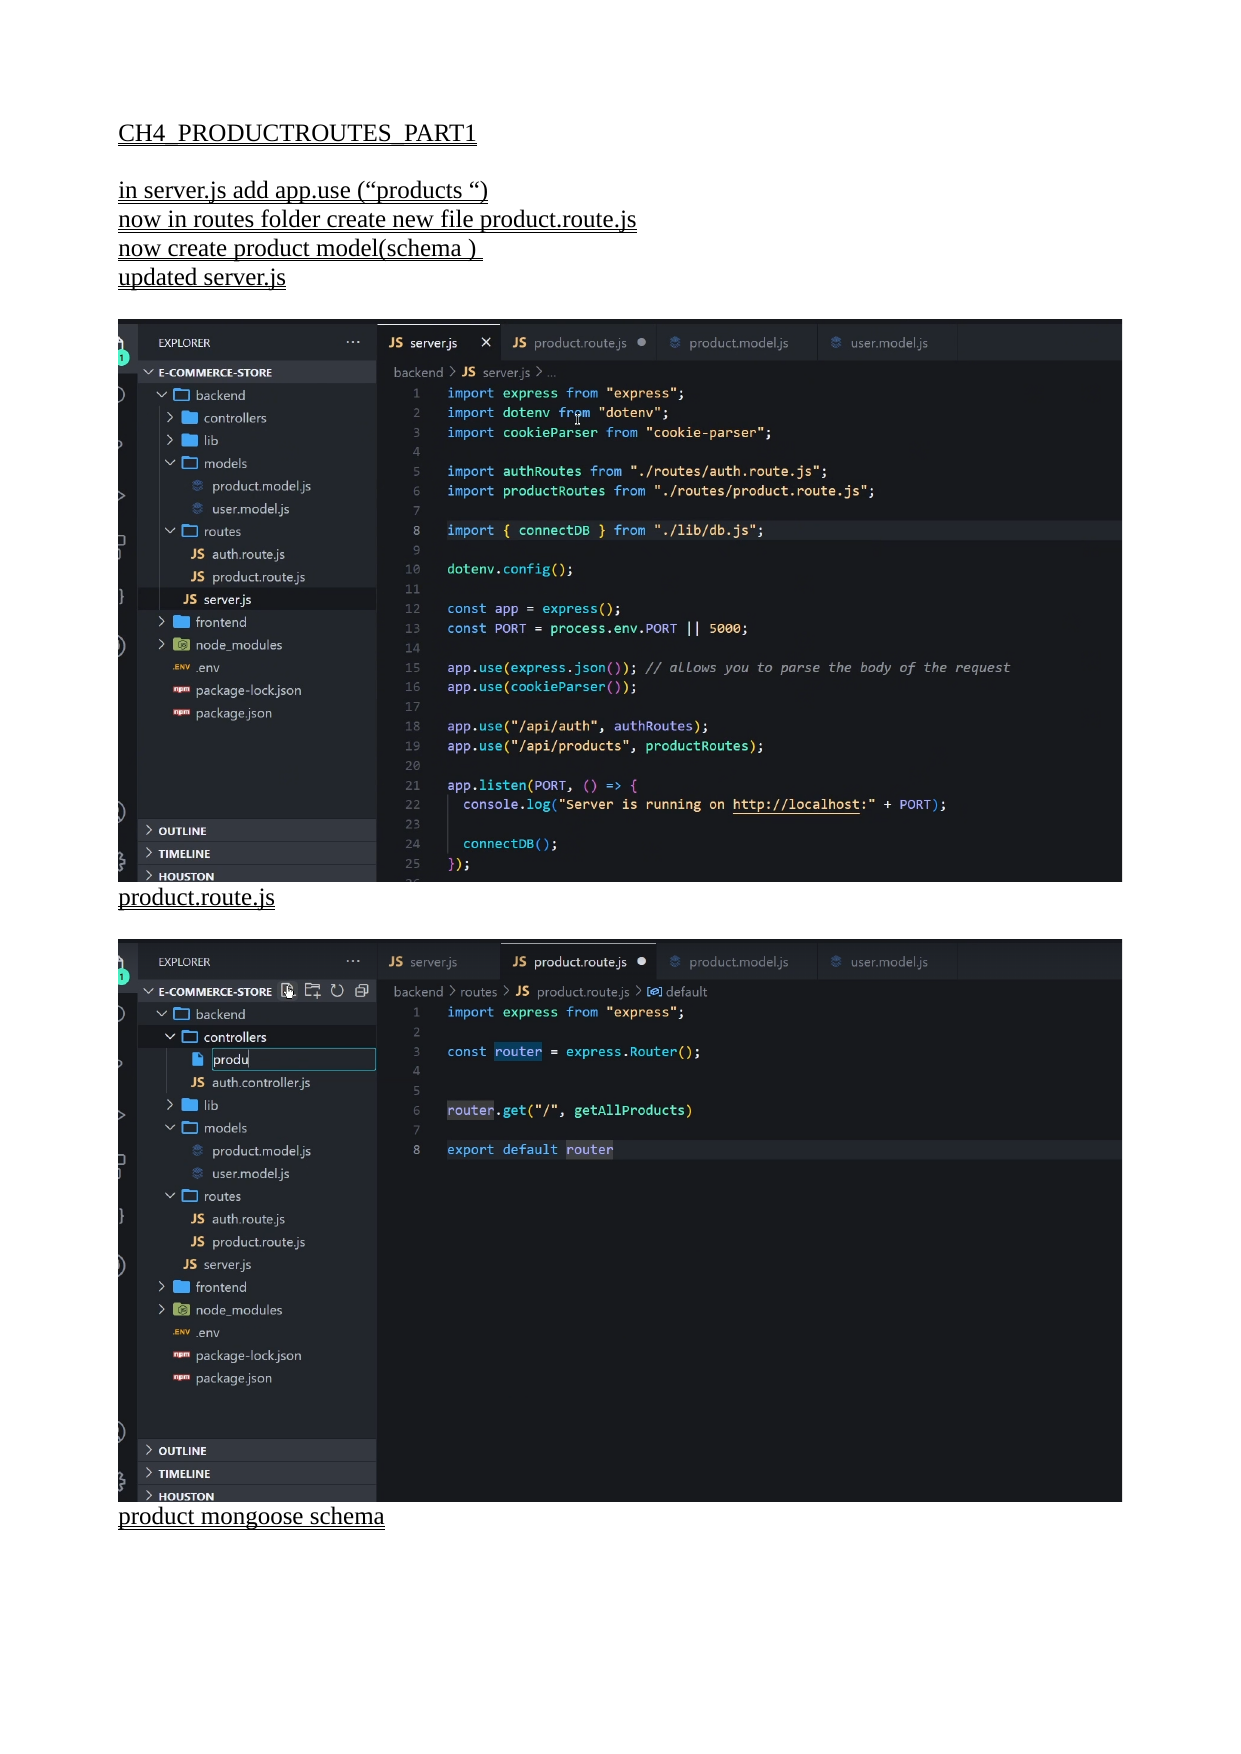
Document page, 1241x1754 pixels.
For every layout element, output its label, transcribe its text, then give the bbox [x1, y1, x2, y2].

text product mongoose schema [118, 1502, 1122, 1530]
text in server.js add app.use (“products “) [118, 176, 1122, 204]
text CH4_PRODUCTROUTES_PART1 [118, 118, 1122, 147]
text product.route.js [118, 882, 1122, 910]
picture [118, 939, 1123, 1502]
picture [118, 319, 1123, 882]
text now create product model(schema ) [118, 233, 1122, 262]
text now in routes folder create new file product.route.js [118, 204, 1122, 233]
text updated server.js [118, 262, 1122, 291]
